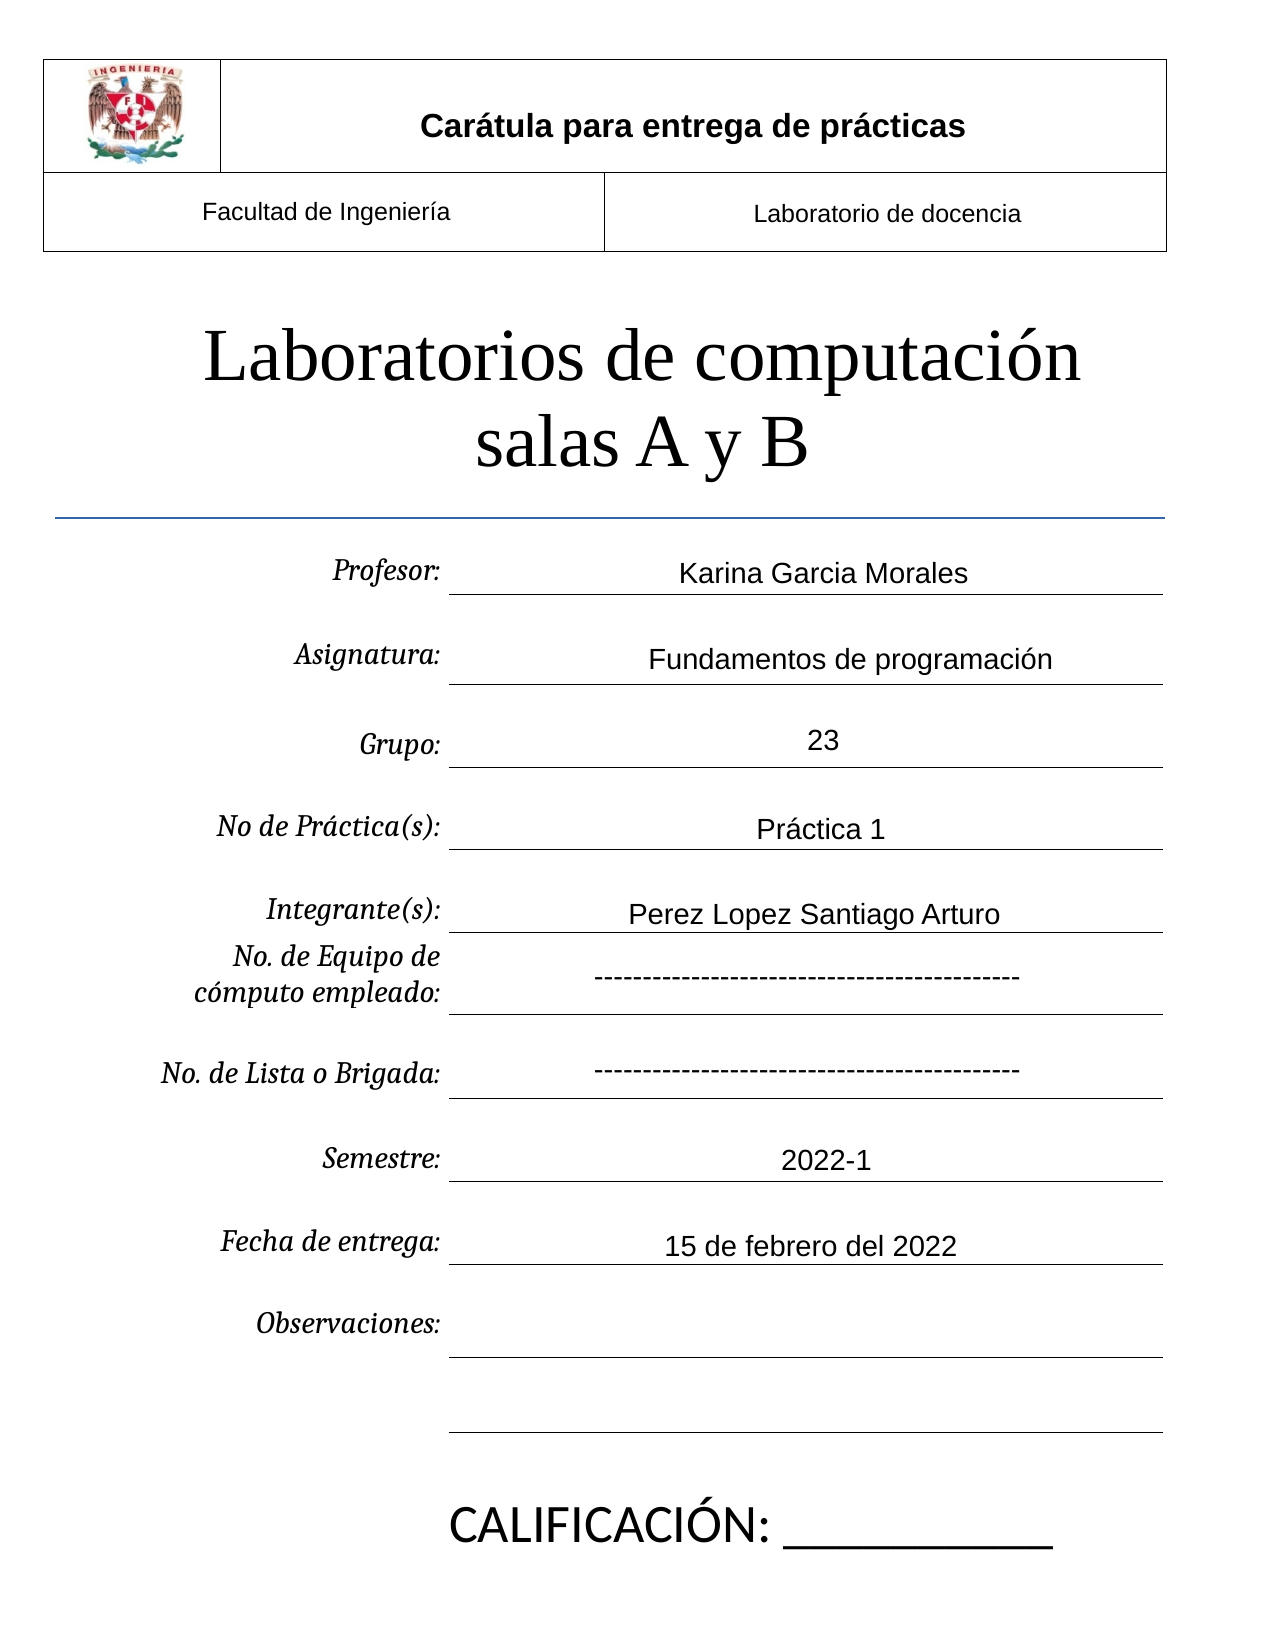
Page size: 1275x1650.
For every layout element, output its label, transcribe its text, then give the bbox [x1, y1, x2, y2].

table_cell [449, 1358, 1163, 1432]
table_header Profesor: [74, 519, 449, 594]
table_cell [449, 1182, 1163, 1264]
table_cell [649, 1265, 997, 1289]
table_cell [449, 595, 1163, 684]
table_cell Semestre: [74, 1098, 449, 1181]
table_cell Laboratorio de docencia [605, 173, 1166, 251]
table_cell [633, 685, 1070, 702]
table_cell No. de Equipo de cómputo empleado: [74, 932, 449, 1013]
table_cell [449, 715, 1163, 767]
table_cell Observaciones: [74, 1264, 449, 1357]
table_cell [449, 850, 1163, 932]
table_cell [579, 1099, 1118, 1113]
text Laboratorios de computación [74, 310, 1211, 396]
text salas A y B [74, 396, 1211, 482]
table_cell Grupo: [74, 684, 449, 766]
table_header Carátula para entrega de prácticas [221, 60, 1166, 172]
table_cell Fecha de entrega: [74, 1181, 449, 1263]
table_cell Asignatura: [74, 594, 449, 684]
table_cell Facultad de Ingeniería [44, 173, 604, 251]
table_cell [741, 850, 926, 872]
table_header [449, 519, 1163, 594]
table_cell No. de Lista o Brigada: [74, 1014, 449, 1098]
table_cell [449, 768, 1163, 849]
table_cell [766, 1182, 914, 1203]
table_cell No de Práctica(s): [74, 766, 449, 849]
table_cell [449, 933, 1163, 1014]
table_cell [613, 933, 1020, 951]
table_header [664, 595, 997, 616]
text CALIFICACIÓN: __________ [74, 1489, 1211, 1556]
table_cell [449, 1015, 1163, 1098]
table_header [44, 60, 220, 172]
table_cell [74, 1357, 449, 1432]
table_cell [449, 1265, 1163, 1357]
table_header [74, 511, 449, 517]
table_header [449, 511, 1163, 517]
table_cell [449, 685, 1163, 766]
table_cell Integrante(s): [74, 849, 449, 932]
table_cell [449, 1099, 1163, 1181]
table_cell [579, 1015, 1118, 1019]
